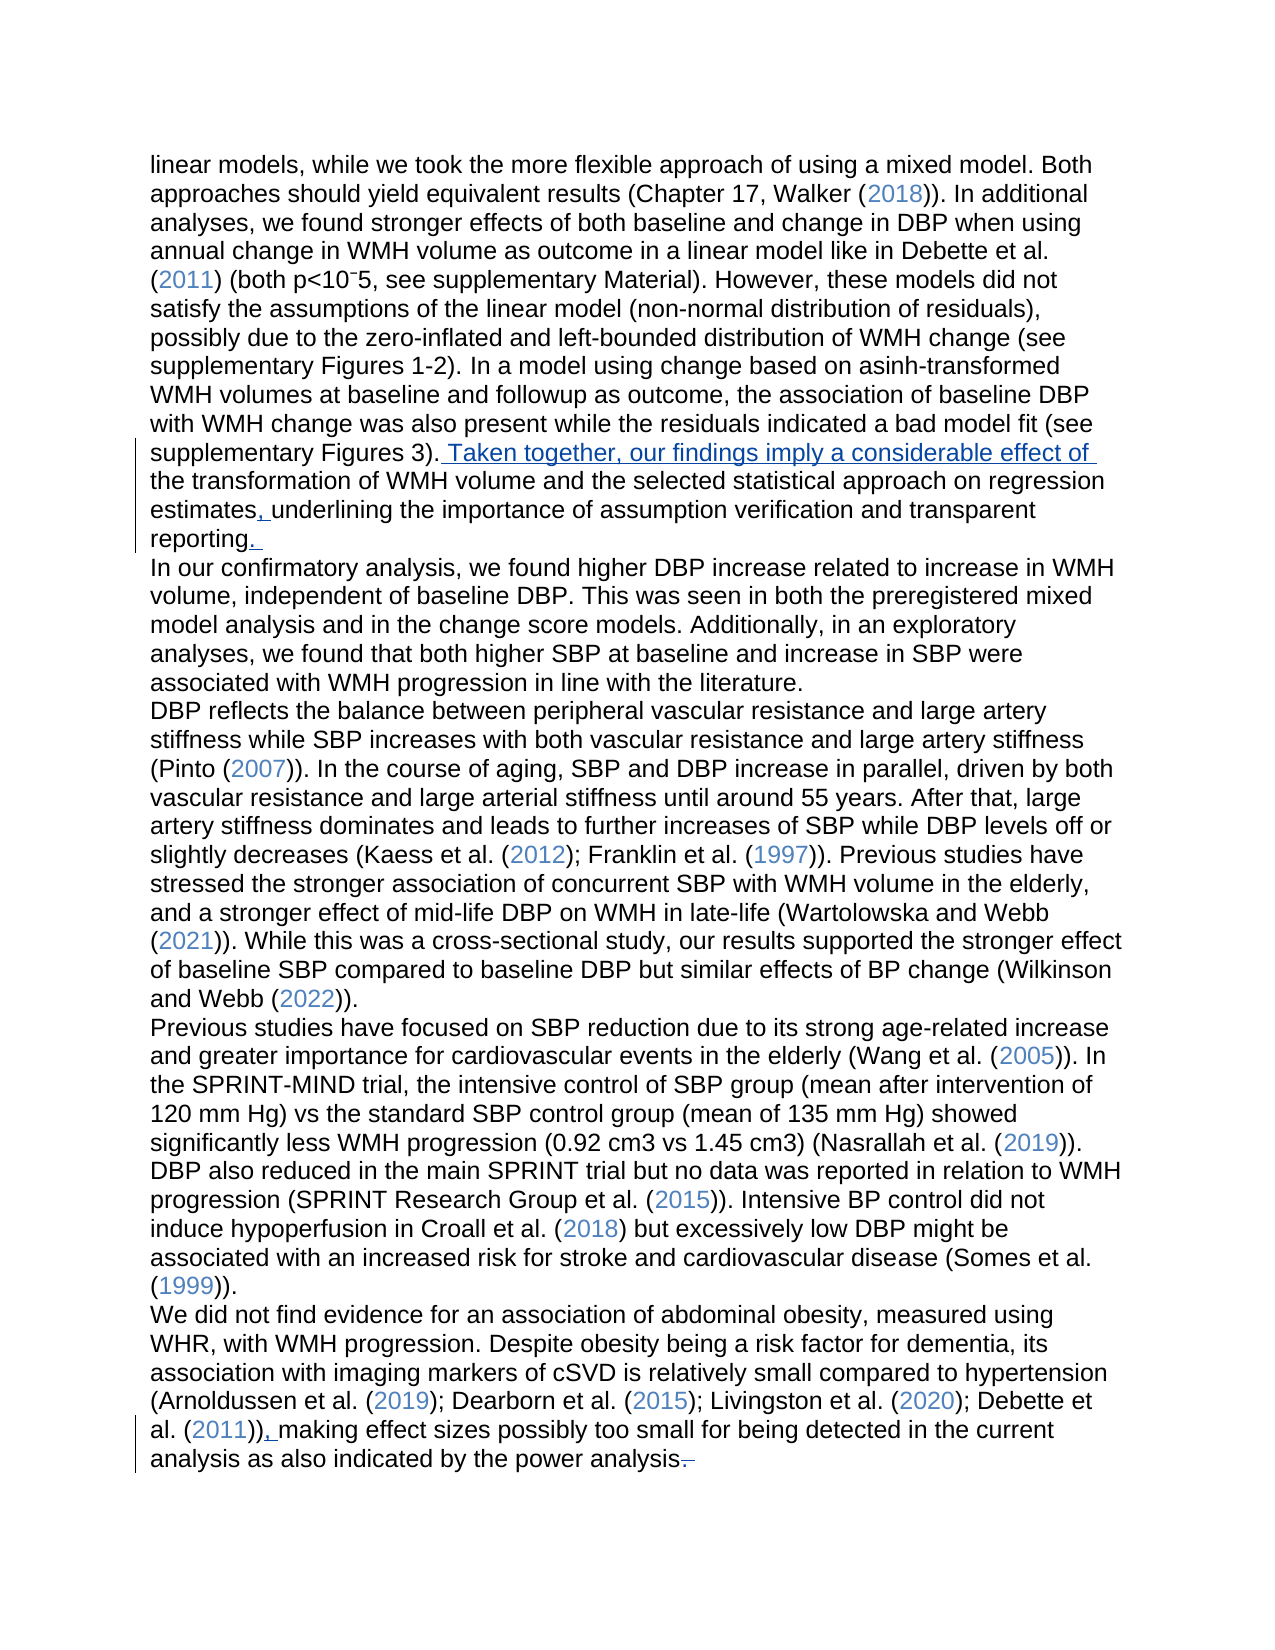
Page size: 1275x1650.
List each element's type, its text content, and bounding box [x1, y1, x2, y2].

text The mean annual WMH progression in this study was 0.17 cm3/y (estimated by using the average raw WMH volume difference divided by the average time between scans). This was comparable to the estimation in our power analysis (0.32 cm3/y) but lower than the figure reported by Brown, Low, and Markus (2021) (0.7 cm3/y) who also included stroke and dementia patients. Against our hypotheses, we did not find an interaction effect of baseline DBP with time since baseline on WMH. Previous studies investigating CVR in relation to WMH progression often used annual change in WMH volume as outcome in linear models, while we took the more flexible approach of using a mixed model. Both approaches should yield equivalent results (Chapter 17, Walker (2018)). In additional analyses, we found stronger effects of both baseline and change in DBP when using annual change in WMH volume as outcome in a linear model like in Debette et al. (2011) (both p<10⁻5, see supplementary Material). However, these models did not satisfy the assumptions of the linear model (non-normal distribution of residuals), possibly due to the zero-inflated and left-bounded distribution of WMH change (see supplementary Figures 1-2). In a model using change based on asinh-transformed WMH volumes at baseline and followup as outcome, the association of baseline DBP with WMH change was also present while the residuals indicated a bad model fit (see supplementary Figures 3). Taken together, our findings imply a considerable effect of the transformation of WMH volume and the selected statistical approach on regression estimates, underlining the importance of assumption verification and transparent reporting. In our confirmatory analysis, we found higher DBP increase related to increase in WMH volume, independent of baseline DBP. This was seen in both the preregistered mixed model analysis and in the change score models. Additionally, in an exploratory analyses, we found that both higher SBP at baseline and increase in SBP were associated with WMH progression in line with the literature. DBP reflects the balance between peripheral vascular resistance and large artery stiffness while SBP increases with both vascular resistance and large artery stiffness (Pinto (2007)). In the course of aging, SBP and DBP increase in parallel, driven by both vascular resistance and large arterial stiffness until around 55 years. After that, large artery stiffness dominates and leads to further increases of SBP while DBP levels off or slightly decreases (Kaess et al. (2012); Franklin et al. (1997)). Previous studies have stressed the stronger association of concurrent SBP with WMH volume in the elderly, and a stronger effect of mid-life DBP on WMH in late-life (Wartolowska and Webb (2021)). While this was a cross-sectional study, our results supported the stronger effect of baseline SBP compared to baseline DBP but similar effects of BP change (Wilkinson and Webb (2022)). Previous studies have focused on SBP reduction due to its strong age-related increase and greater importance for cardiovascular events in the elderly (Wang et al. (2005)). In the SPRINT-MIND trial, the intensive control of SBP group (mean after intervention of 120 mm Hg) vs the standard SBP control group (mean of 135 mm Hg) showed significantly less WMH progression (0.92 cm3 vs 1.45 cm3) (Nasrallah et al. (2019)). DBP also reduced in the main SPRINT trial but no data was reported in relation to WMH progression (SPRINT Research Group et al. (2015)). Intensive BP control did not induce hypoperfusion in Croall et al. (2018) but excessively low DBP might be associated with an increased risk for stroke and cardiovascular disease (Somes et al. (1999)). We did not find evidence for an association of abdominal obesity, measured using WHR, with WMH progression. Despite obesity being a risk factor for dementia, its association with imaging markers of cSVD is relatively small compared to hypertension (Arnoldussen et al. (2019); Dearborn et al. (2015); Livingston et al. (2020); Debette et al. (2011)), making effect sizes possibly too small for being detected in the current analysis as also indicated by the power analysis In line with previous studies, we found that WMH progression was associated with global cognitive decline (Hamilton et al. (2021); Kloppenborg et al. (2014)). This association amounted to a reduction of -0.03 in the normalized global cognition score per 1 cm3 (equivalent to ~6x of the average per year increase) of WMH volume increase (according to a robust model adjusting for age and time elapsed). A year elapsed accounted for -0.048 decrease in global cognition, or -0.044 when simultaneously adjusting for WMH change. We did not find a statistically significant evidence of an association for executive function, which might be due to the usage of a single rather simple test (TMT) to assess it. Still the association with WMH progression was negative as expected and the BF of 0.99 indicated that no conclusive evidence could be drawn. Despite the simple assessment of executive function, our data did not support the notion that WMH predominantly affect executive functions dependent on frontal brain networks. Rather, our results are in line with a more universal negative effect of WMH volume on cognitive function (Hamilton et al. (2021)). We did not find any gender-specific associations of risk factors or cognitive outcomes with WMH progression. Females had higher WMH volumes at baseline which is in line with (Lohner et al., 2022) who showed that WMH trajectories between men and women diverge around the age of 60. WMH progression in our study did not differ between genders similar to previous studies (Brown, Low, and Markus (2021)). We did not find evidence for a differential association of cardiovascular risk factors and WMH between genders as suggested in (Alqarni et al. (2020); Sachdev et al. (2009),;Bonberg et al., 2022; Schindler et al., 2023). This might be due to the age range of our sample with included both pre-, peri- and post-menopausal women which reduced the power to detect differential effects which might be most pronounced in the transition phase (Schindler et al., 2023). Also regarding the cognitive consequences of WMH progression, no differences between genders were seen. Still, we cannot rule out that we were underpowered to detect these effects or that gender differences might have been observed in studies including more pre-and peri-menopausal women. Finally, in an exploratory analysis of spatial patterns of WMH, we found that WMH progression mainly occurred in the frontal periventricular WM. Progression was also observed in occipital periventricular WM but less so in deep occipital WM. This is in line with previous reports of gradual extension of existing WMH (which start to appear around the ventricles) into nearby normal appearing WM (Promjunyakul et al. (2018)). Stronger DBP increase was also associated with frontal-periventricular WMH progression. There was no DBP or WHR-associated increase in any other spatial patterns. Specifically, component 4 including deep occipital WMH which might be reflective of cerebral amyloid angiopathy did not change in relation to the risk factors and was overall relatively stable (Thanprasertsuk et al. (2014); Charidimou et al. (2022)). The lack of more specific associations might also reflect the relatively low total WMH volume and progression and limited variability in the spatial distribution of WMH in this cohort of community-dwelling non-demented elderly. Taken together, these results indicate that strict control of blood pressure in both men and women would contribute to limit WMH progression and related global cognitive decline. Further research is needed, especially well-powered longitudinal assessments of WMH progression across mid-age and menopause, in order to establish sex/gender-specific guidelines on optimal vascular risk management for brain health. [150, 150, 1125, 1472]
